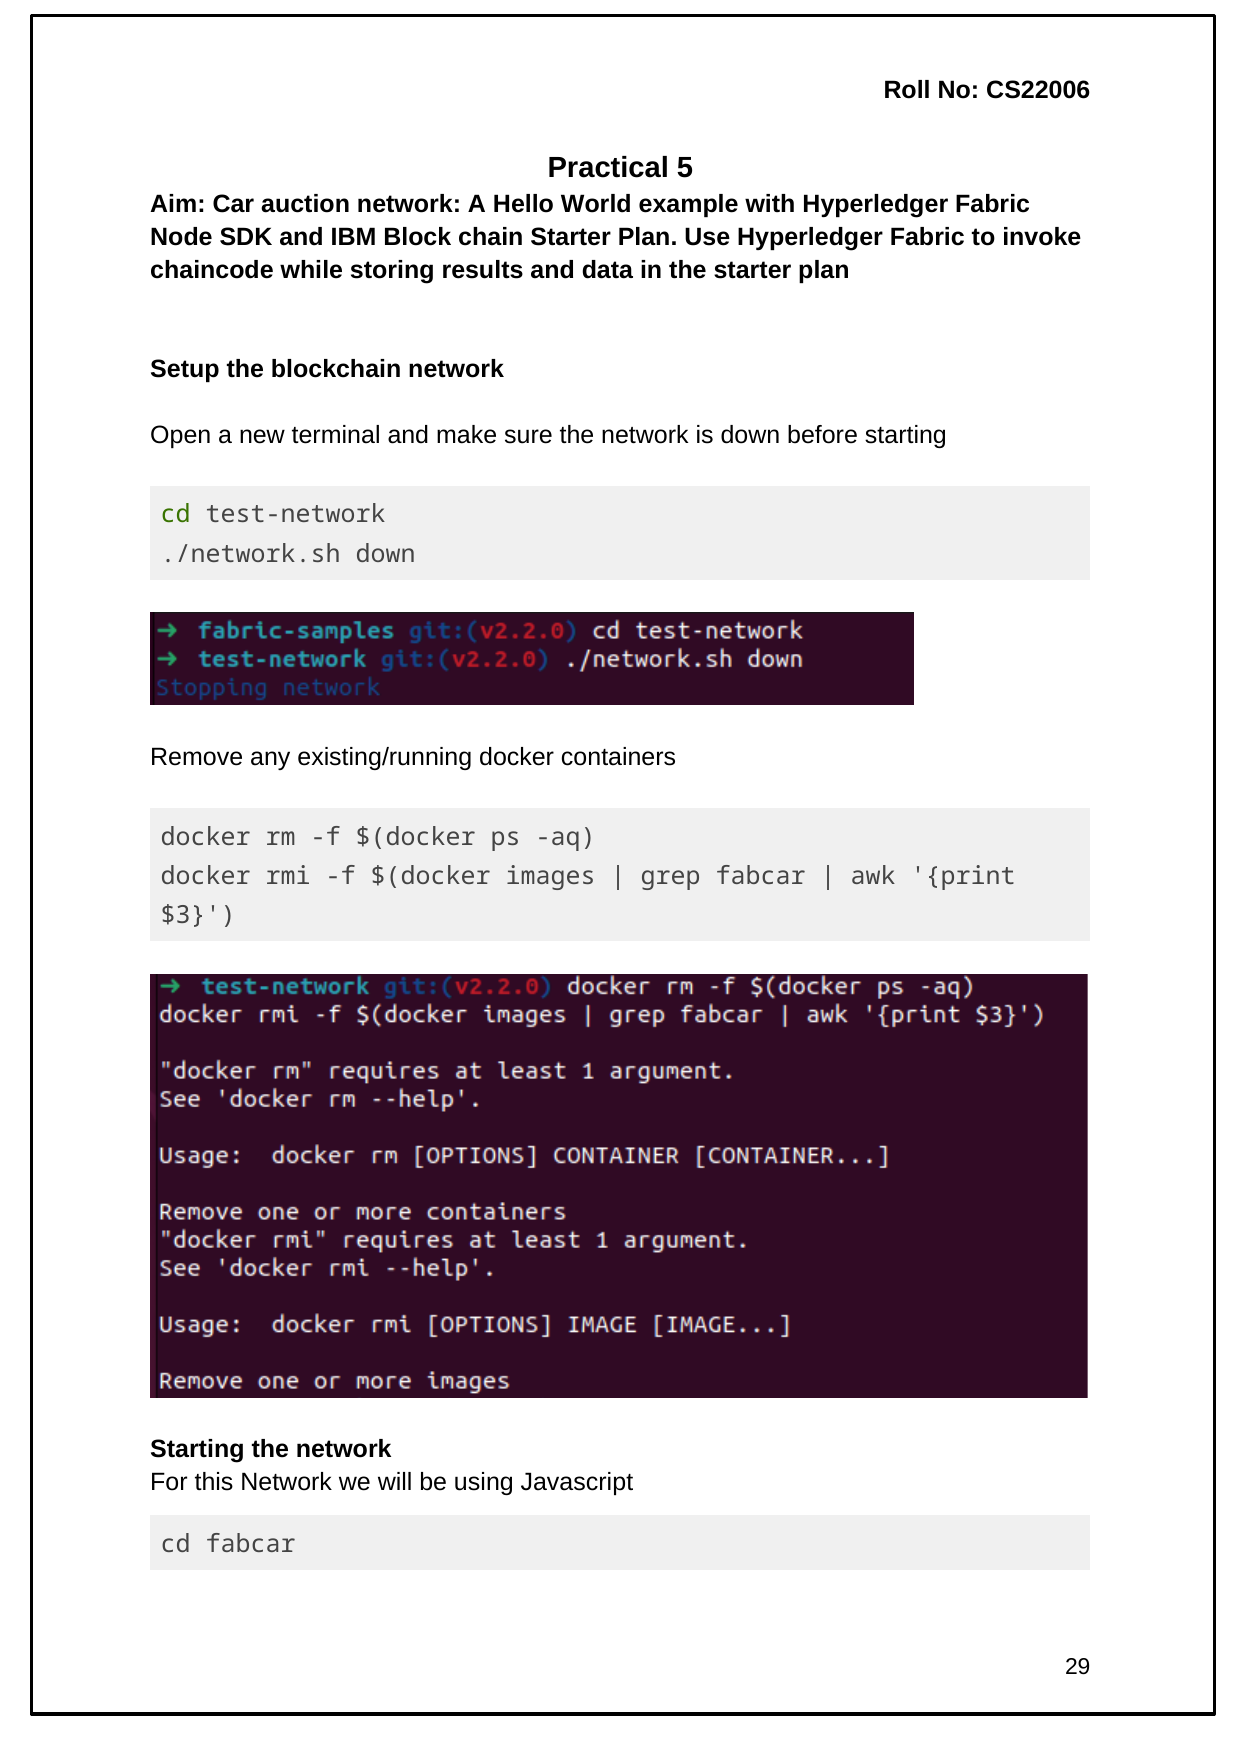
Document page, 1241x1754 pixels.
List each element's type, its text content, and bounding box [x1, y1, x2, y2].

text Practical 5 [150, 150, 1090, 183]
text Setup the blockchain network [150, 354, 1090, 382]
table_header cd fabcar [150, 1515, 1090, 1570]
table_header docker rm -f $(docker ps -aq) docker rmi -f $(docker images | grep fabcar | awk '{print $3}') [150, 808, 1090, 941]
text Starting the network [150, 1434, 1090, 1463]
text Remove any existing/running docker containers [150, 742, 1090, 771]
picture [150, 612, 914, 705]
text Aim: Car auction network: A Hello World example with Hyperledger Fabric Node SDK and IBM Block chain Starter Plan. Use Hyperledger Fabric to invoke chaincode while storing results and data in the starter plan [150, 188, 1090, 283]
table_header cd test-network ./network.sh down [150, 486, 1090, 580]
text Open a new terminal and make sure the network is down before starting [150, 420, 1090, 448]
text For this Network we will be using Javascript [150, 1467, 1090, 1496]
picture [150, 974, 1088, 1398]
